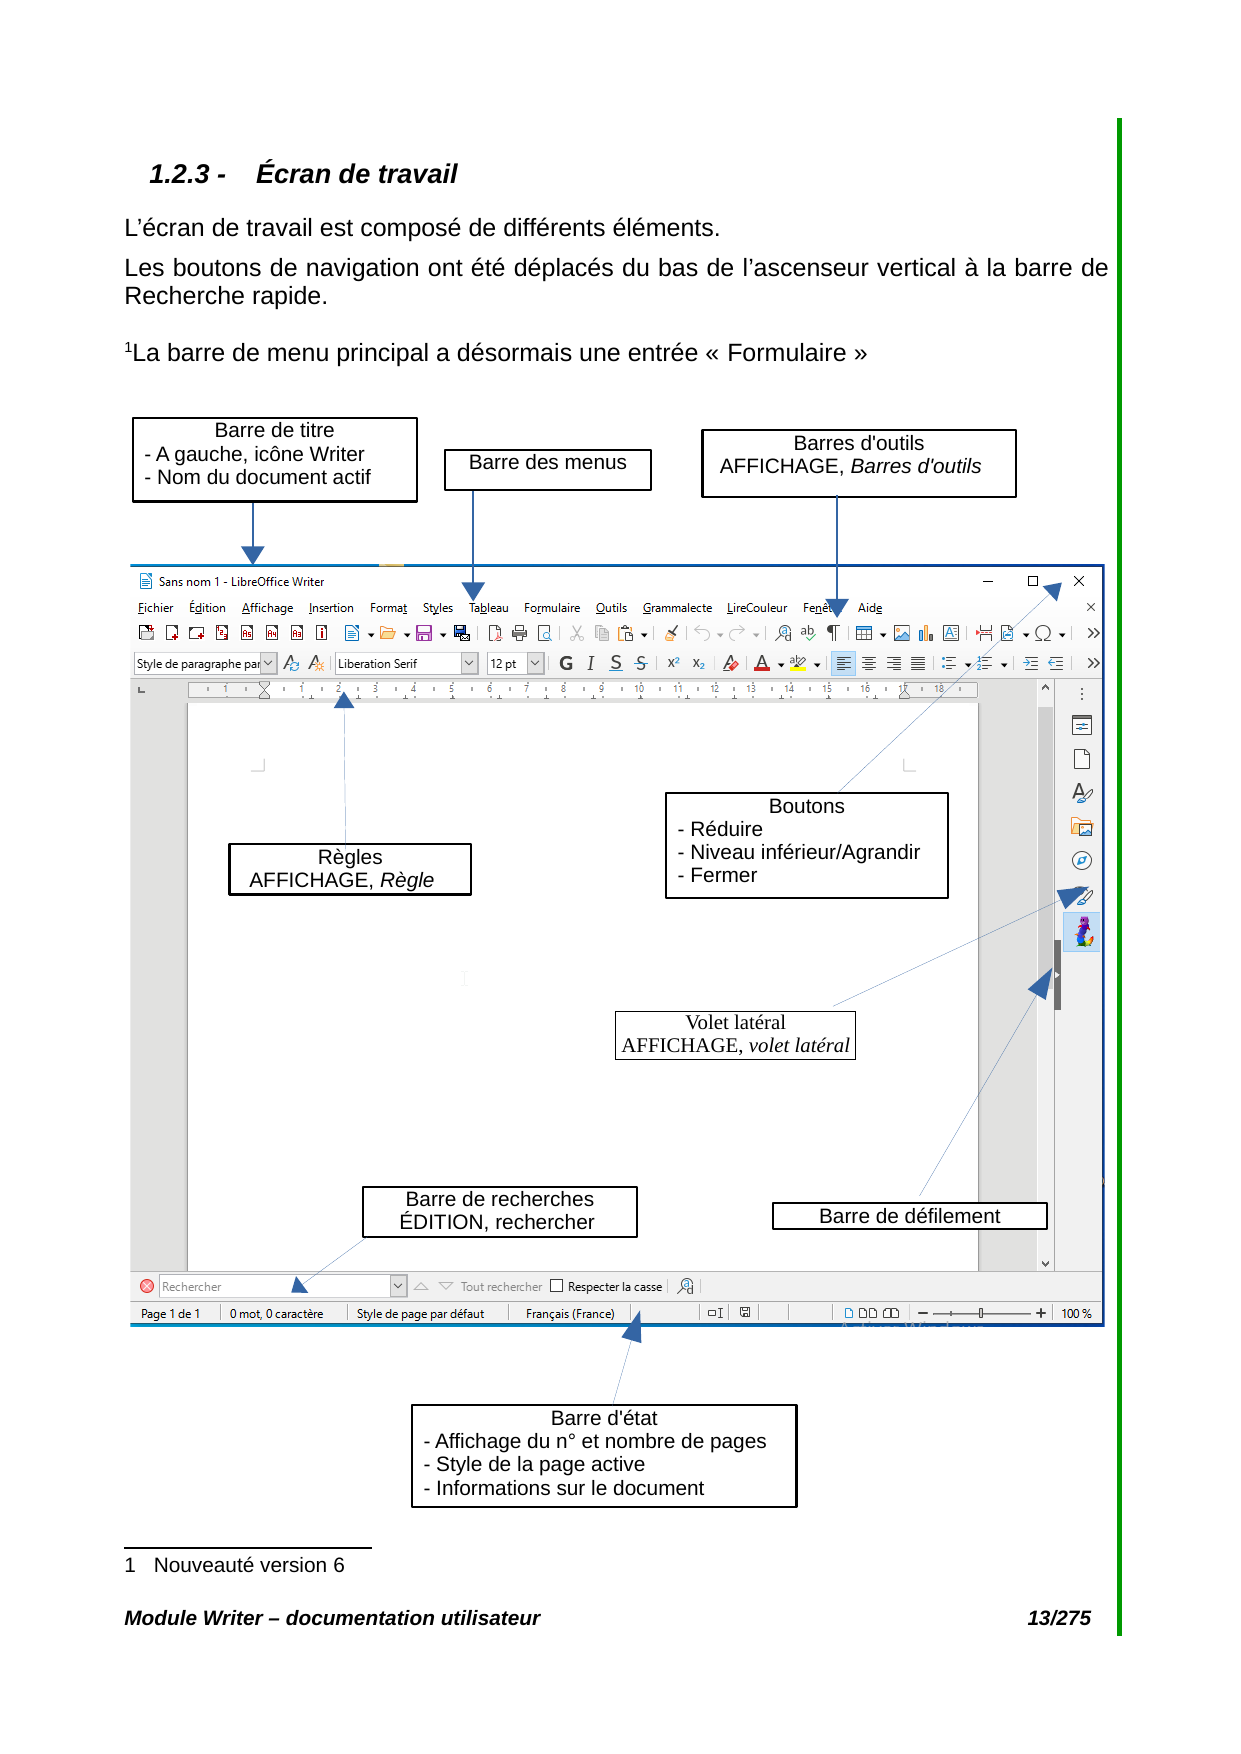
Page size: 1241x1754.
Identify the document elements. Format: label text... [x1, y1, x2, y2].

subtitle Écran de travail [149, 159, 1111, 190]
text L’écran de travail est composé de différents éléments. [124, 214, 1111, 242]
text La barre de menu principal a désormais une entrée « Formulaire » [124, 339, 1111, 367]
picture [130, 564, 1105, 1327]
text Les boutons de navigation ont été déplacés du bas de l’ascenseur vertical à la barre de Recherche rapide. [124, 254, 1111, 309]
text Nouveauté version 6 [124, 1554, 1111, 1577]
